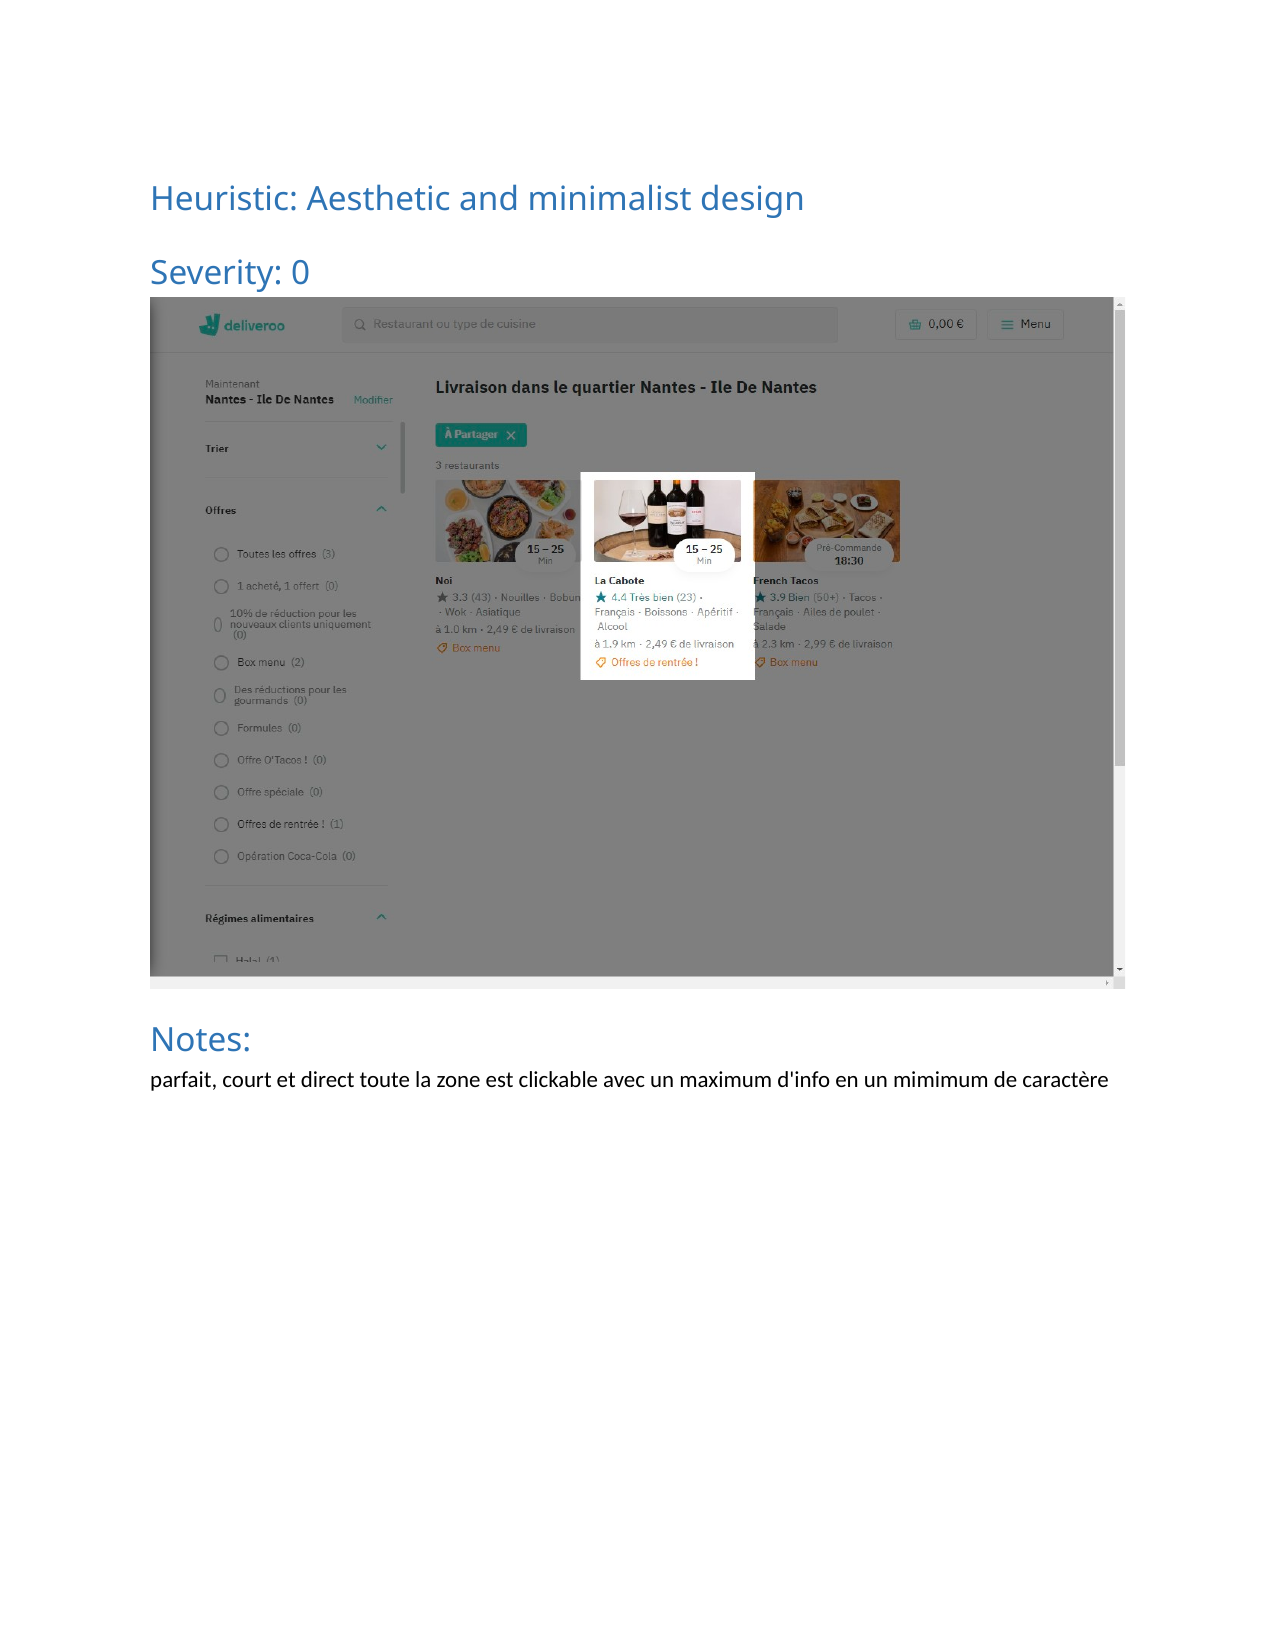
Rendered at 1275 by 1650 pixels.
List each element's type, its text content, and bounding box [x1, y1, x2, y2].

picture [150, 297, 1125, 989]
subtitle Notes: [150, 1016, 1125, 1062]
subtitle Severity: 0 [150, 249, 1125, 294]
text parfait, court et direct toute la zone est clickable avec un maximum d'info en un mimimum de caractère [150, 1065, 1125, 1093]
subtitle Heuristic: Aesthetic and minimalist design [150, 175, 1125, 220]
